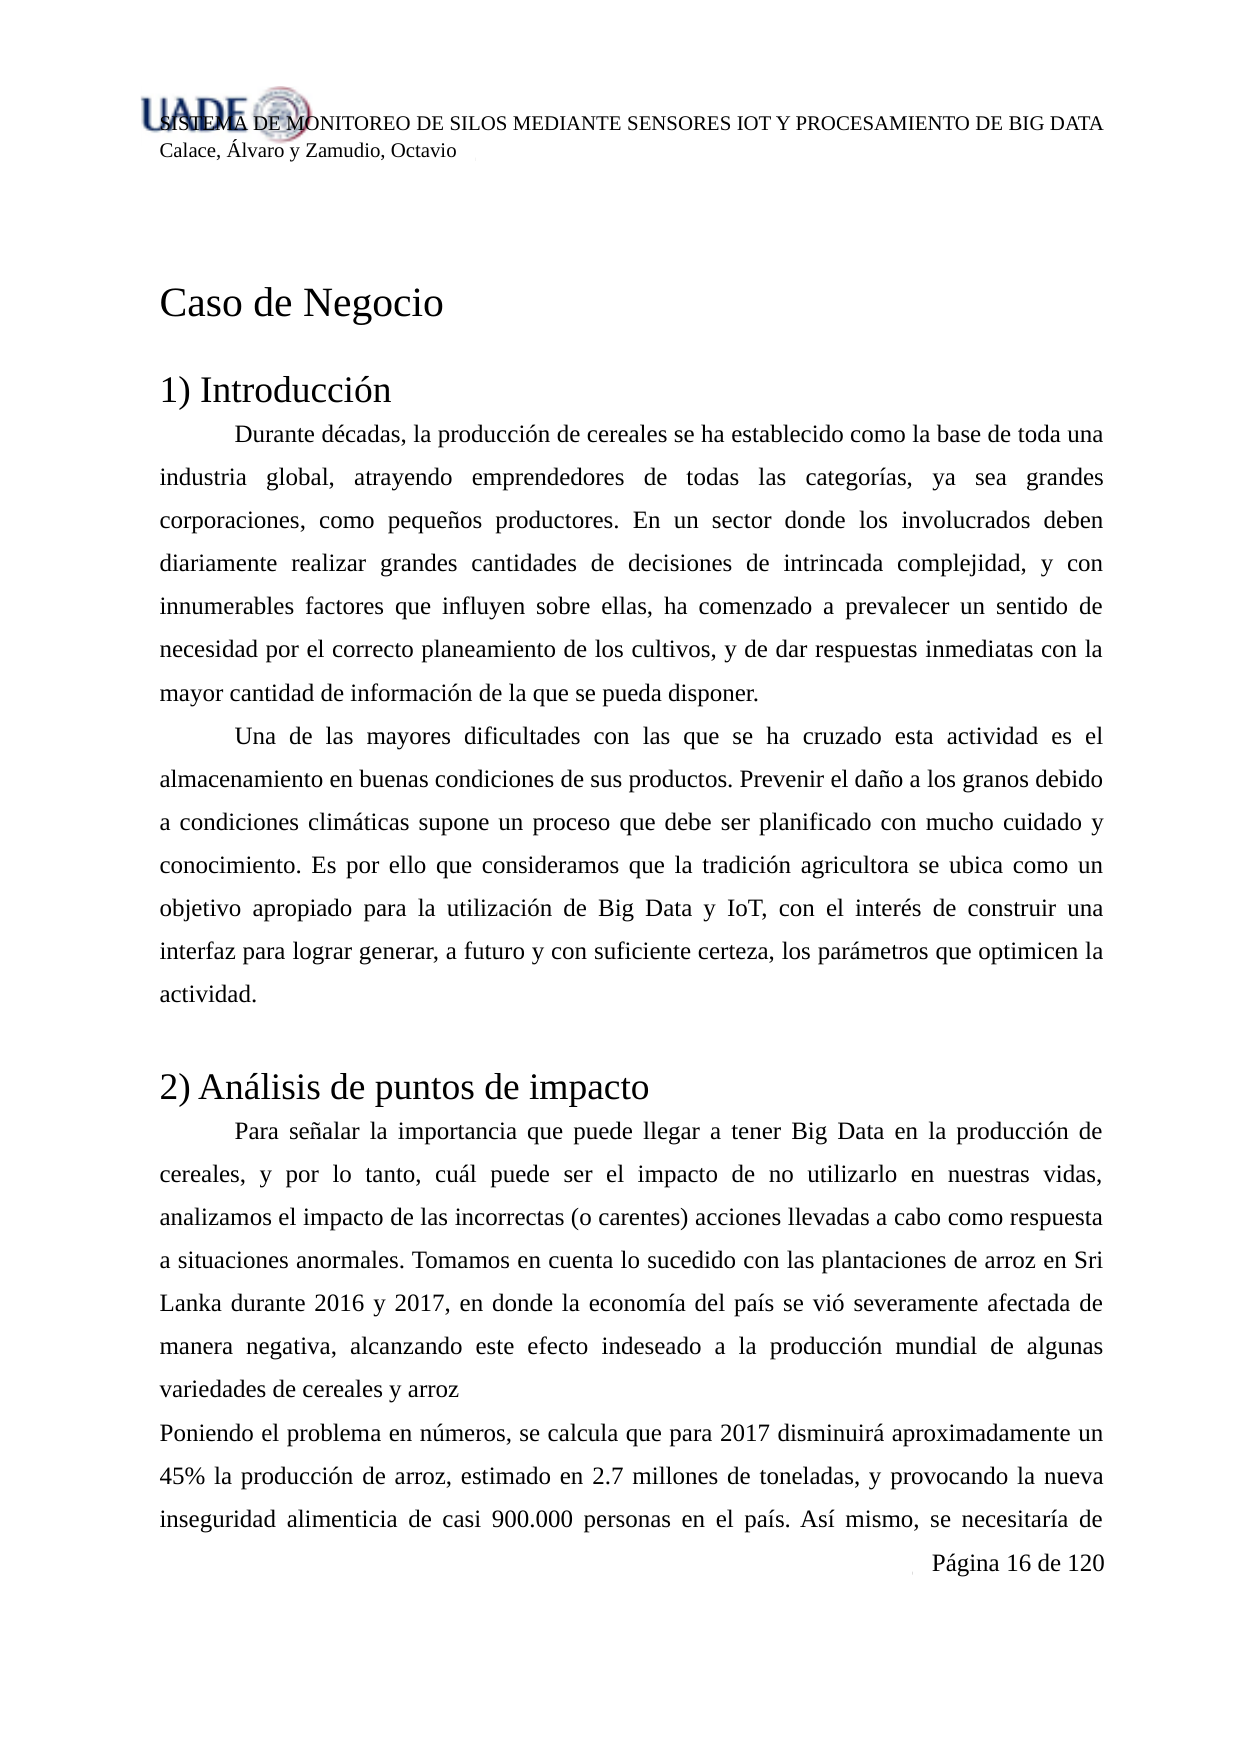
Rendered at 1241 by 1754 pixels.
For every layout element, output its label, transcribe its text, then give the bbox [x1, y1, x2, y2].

text Durante décadas, la producción de cereales se ha establecido como la base de toda una industria global, atrayendo emprendedores de todas las categorías, ya sea grandes corporaciones, como pequeños productores. En un sector donde los involucrados deben diariamente realizar grandes cantidades de decisiones de intrincada complejidad, y con innumerables factores que influyen sobre ellas, ha comenzado a prevalecer un sentido de necesidad por el correcto planeamiento de los cultivos, y de dar respuestas inmediatas con la mayor cantidad de información de la que se pueda disponer. [159, 419, 1104, 706]
text Para señalar la importancia que puede llegar a tener Big Data en la producción de cereales, y por lo tanto, cuál puede ser el impacto de no utilizarlo en nuestras vidas, analizamos el impacto de las incorrectas (o carentes) acciones llevadas a cabo como respuesta a situaciones anormales. Tomamos en cuenta lo sucedido con las plantaciones de arroz en Sri Lanka durante 2016 y 2017, en donde la economía del país se vió severamente afectada de manera negativa, alcanzando este efecto indeseado a la producción mundial de algunas variedades de cereales y arroz [159, 1116, 1104, 1403]
subtitle 2) Análisis de puntos de impacto [159, 1064, 1104, 1107]
subtitle 1) Introducción [159, 367, 1104, 411]
subtitle Caso de Negocio [159, 278, 1104, 326]
text Una de las mayores dificultades con las que se ha cruzado esta actividad es el almacenamiento en buenas condiciones de sus productos. Prevenir el daño a los granos debido a condiciones climáticas supone un proceso que debe ser planificado con mucho cuidado y conocimiento. Es por ello que consideramos que la tradición agricultora se ubica como un objetivo apropiado para la utilización de Big Data y IoT, con el interés de construir una interfaz para lograr generar, a futuro y con suficiente certeza, los parámetros que optimicen la actividad. [159, 721, 1104, 1008]
picture [140, 86, 314, 146]
text Poniendo el problema en números, se calcula que para 2017 disminuirá aproximadamente un 45% la producción de arroz, estimado en 2.7 millones de toneladas, y provocando la nueva inseguridad alimenticia de casi 900.000 personas en el país. Así mismo, se necesitaría de [159, 1418, 1104, 1533]
